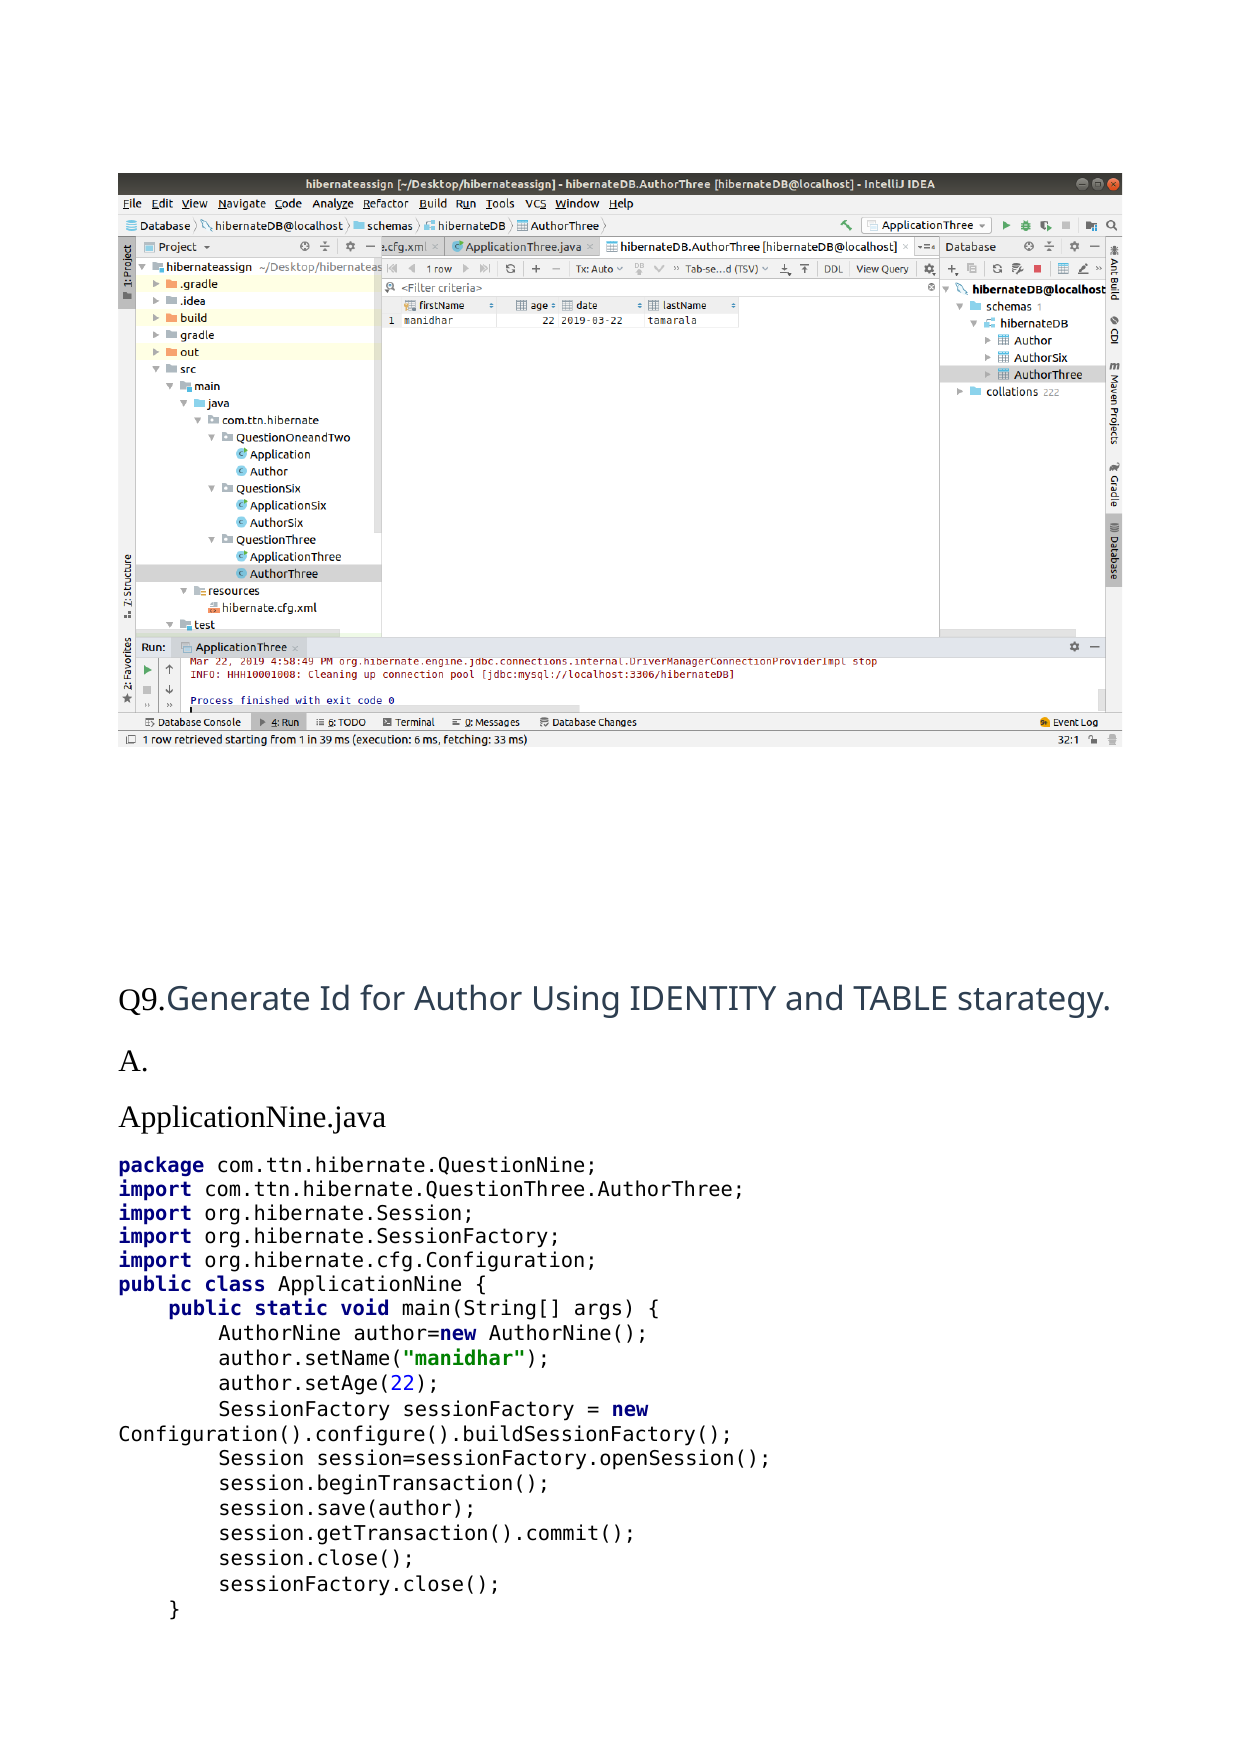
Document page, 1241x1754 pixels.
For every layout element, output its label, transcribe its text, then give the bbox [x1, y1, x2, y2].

text import org.hibernate.Session; [118, 1201, 1122, 1225]
text sessionFactory.close(); [118, 1572, 1122, 1597]
text A. [118, 1042, 1122, 1078]
text session.beginTransaction(); [118, 1471, 1122, 1496]
text public static void main(String[] args) { [118, 1296, 1122, 1321]
text import org.hibernate.cfg.Configuration; [118, 1249, 1122, 1272]
text Session session=sessionFactory.openSession(); [118, 1446, 1122, 1471]
picture [118, 173, 1123, 747]
text public class ApplicationNine { [118, 1272, 1122, 1296]
text } [118, 1597, 1122, 1622]
text author.setName("manidhar"); [118, 1347, 1122, 1372]
text import com.ttn.hibernate.QuestionThree.AuthorThree; [118, 1177, 1122, 1201]
text package com.ttn.hibernate.QuestionNine; [118, 1154, 1122, 1177]
text import org.hibernate.SessionFactory; [118, 1225, 1122, 1249]
text SessionFactory sessionFactory = new Configuration().configure().buildSessionFactory(); [118, 1397, 1122, 1446]
text AuthorNine author=new AuthorNine(); [118, 1321, 1122, 1347]
text session.getTransaction().commit(); [118, 1522, 1122, 1547]
text ApplicationNine.java [118, 1098, 1122, 1134]
text author.setAge(22); [118, 1372, 1122, 1397]
text Q9.Generate Id for Author Using IDENTITY and TABLE starategy. [118, 975, 1122, 1021]
text session.save(author); [118, 1496, 1122, 1522]
text session.close(); [118, 1547, 1122, 1572]
